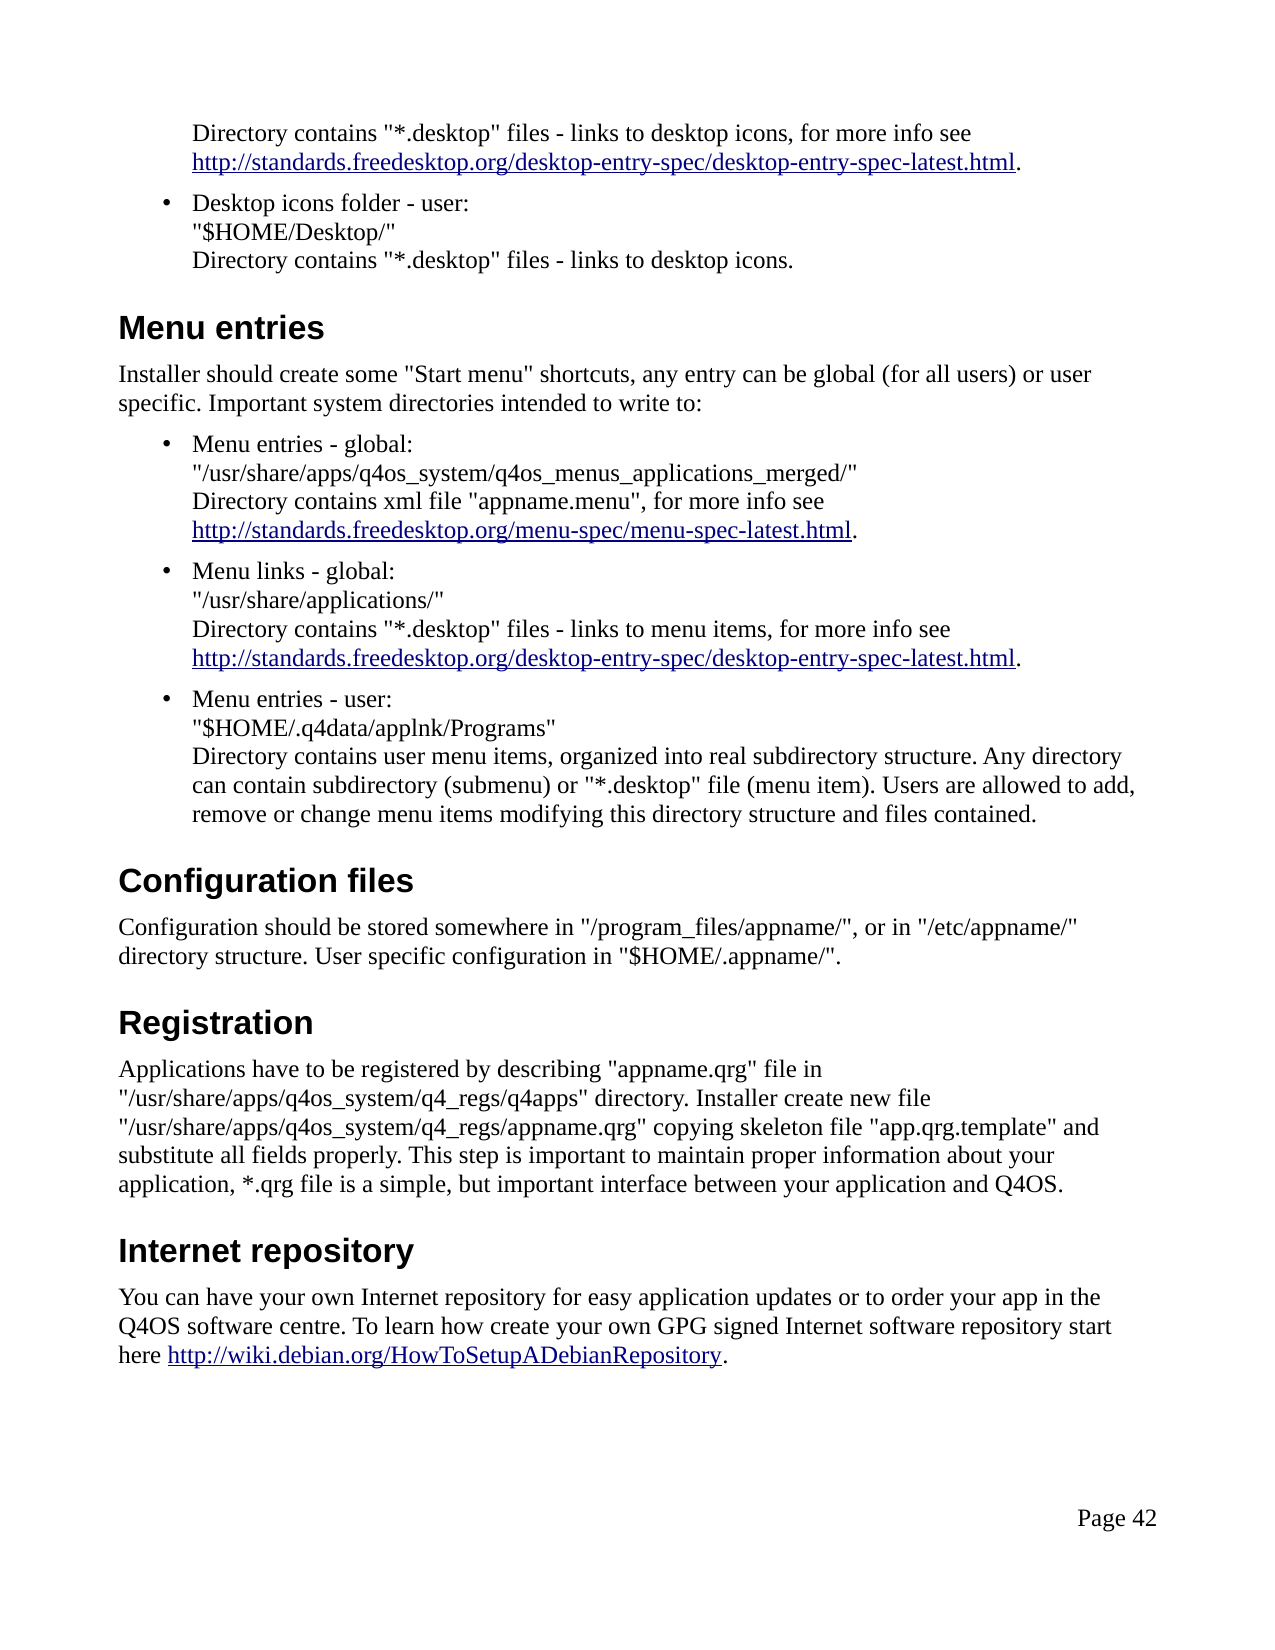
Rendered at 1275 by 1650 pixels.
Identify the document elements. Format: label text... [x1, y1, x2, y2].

text Installer should create some "Start menu" shortcuts, any entry can be global (for all users) or user specific. Important system directories intended to write to: [118, 359, 1157, 416]
list Desktop icons folder - user: "$HOME/Desktop/" Directory contains "*.desktop" files - links to desktop icons. [162, 188, 1157, 274]
text Applications have to be registered by describing "appname.qrg" file in "/usr/share/apps/q4os_system/q4_regs/q4apps" directory. Installer create new file "/usr/share/apps/q4os_system/q4_regs/appname.qrg" copying skeleton file "app.qrg.template" and substitute all fields properly. This step is important to maintain proper information about your application, *.qrg file is a simple, but important interface between your application and Q4OS. [118, 1054, 1157, 1198]
list Menu links - global: "/usr/share/applications/" Directory contains "*.desktop" files - links to menu items, for more info see http://standards.freedesktop.org/desktop-entry-spec/desktop-entry-spec-latest.html. [162, 556, 1157, 671]
subtitle Internet repository [118, 1231, 1157, 1270]
subtitle Menu entries [118, 308, 1157, 346]
list Directory contains "*.desktop" files - links to desktop icons, for more info see http://standards.freedesktop.org/desktop-entry-spec/desktop-entry-spec-latest.html. [162, 118, 1157, 176]
subtitle Registration [118, 1003, 1157, 1042]
list Menu entries - user: "$HOME/.q4data/applnk/Programs" Directory contains user menu items, organized into real subdirectory structure. Any directory can contain subdirectory (submenu) or "*.desktop" file (menu item). Users are allowed to add, remove or change menu items modifying this directory structure and files contained. [162, 684, 1157, 828]
subtitle Configuration files [118, 861, 1157, 899]
text You can have your own Internet repository for easy application updates or to order your app in the Q4OS software centre. To learn how create your own GPG signed Internet software repository start here http://wiki.debian.org/HowToSetupADebianRepository. [118, 1282, 1157, 1368]
text Configuration should be stored somewhere in "/program_files/appname/", or in "/etc/appname/" directory structure. User specific configuration in "$HOME/.appname/". [118, 912, 1157, 969]
list Menu entries - global: "/usr/share/apps/q4os_system/q4os_menus_applications_merged/" Directory contains xml file "appname.menu", for more info see http://standards.freedesktop.org/menu-spec/menu-spec-latest.html. [162, 429, 1157, 544]
